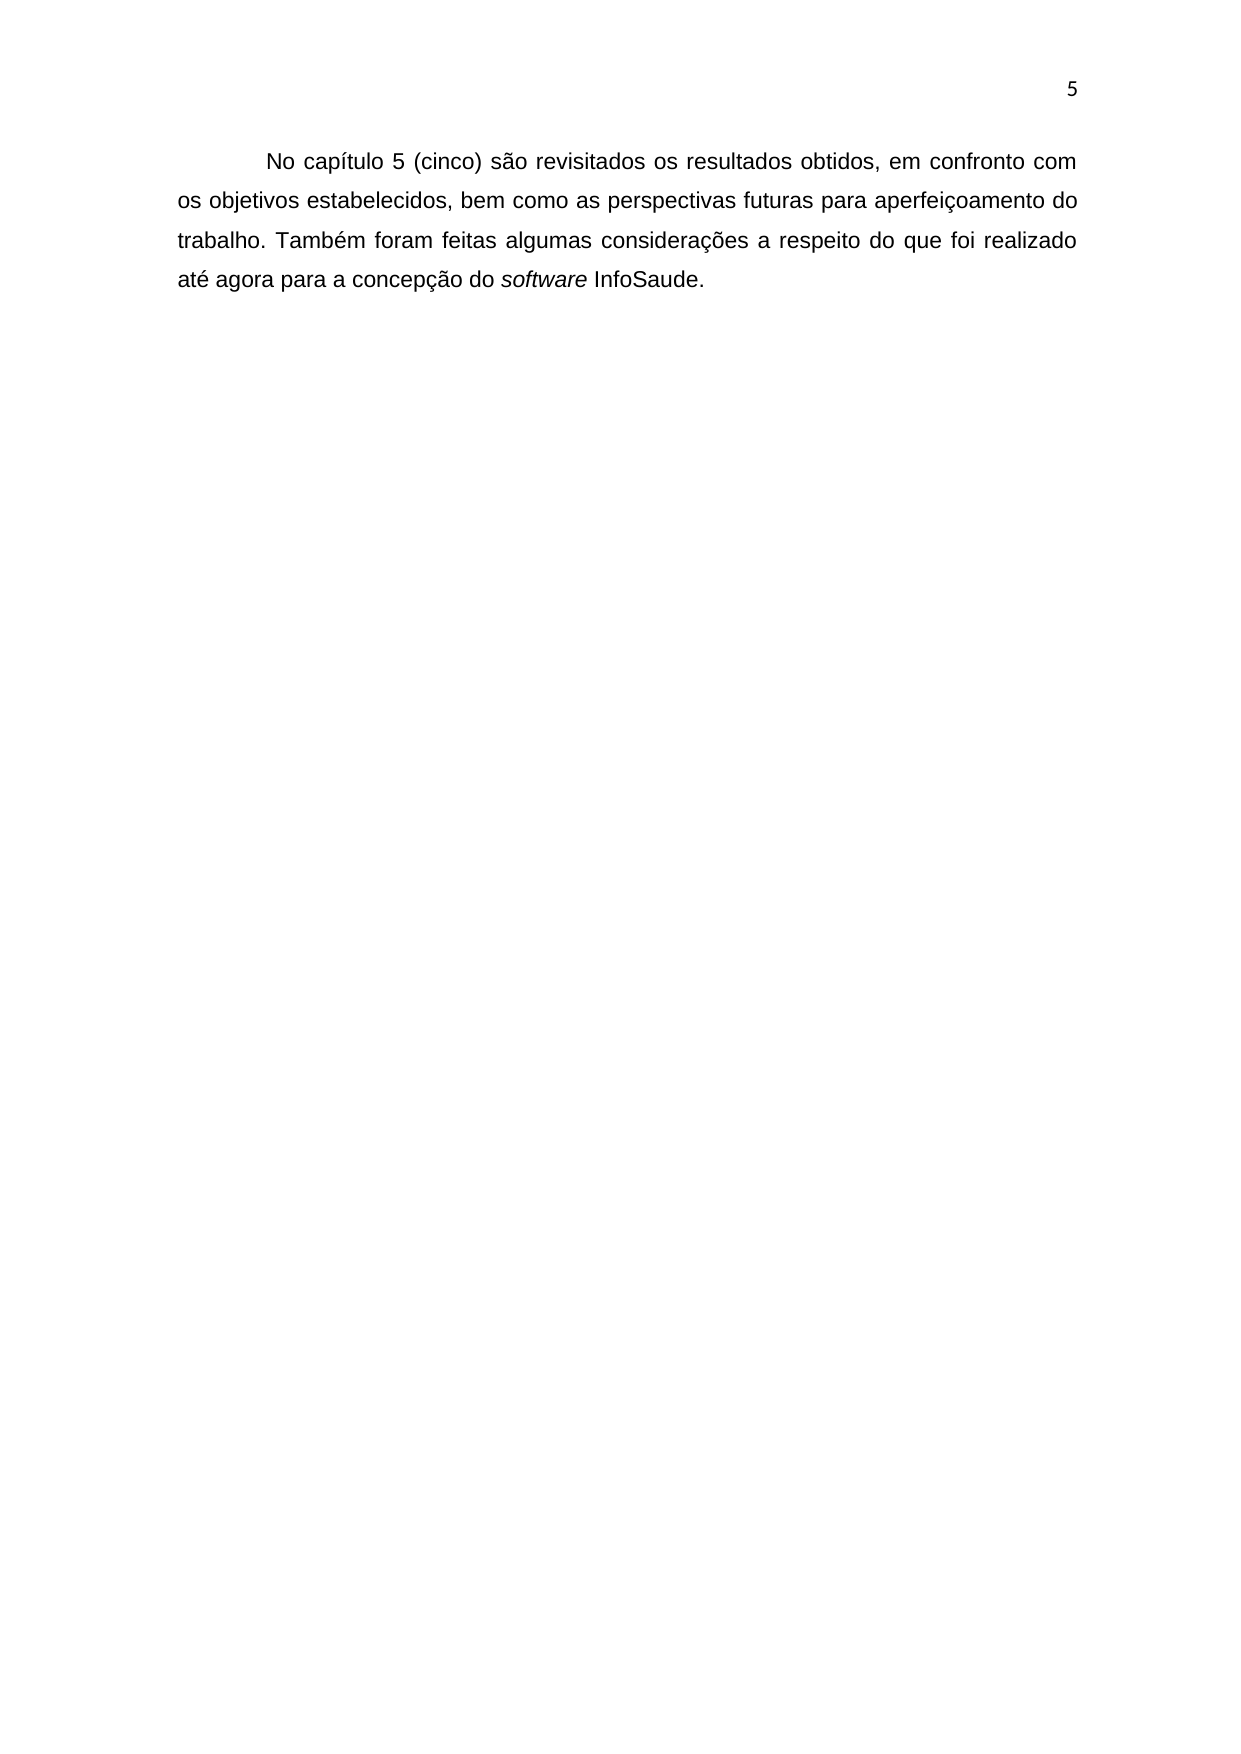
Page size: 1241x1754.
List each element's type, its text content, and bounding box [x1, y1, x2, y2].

text No capítulo 5 (cinco) são revisitados os resultados obtidos, em confronto com os objetivos estabelecidos, bem como as perspectivas futuras para aperfeiçoamento do trabalho. Também foram feitas algumas considerações a respeito do que foi realizado até agora para a concepção do software InfoSaude. [177, 148, 1078, 292]
